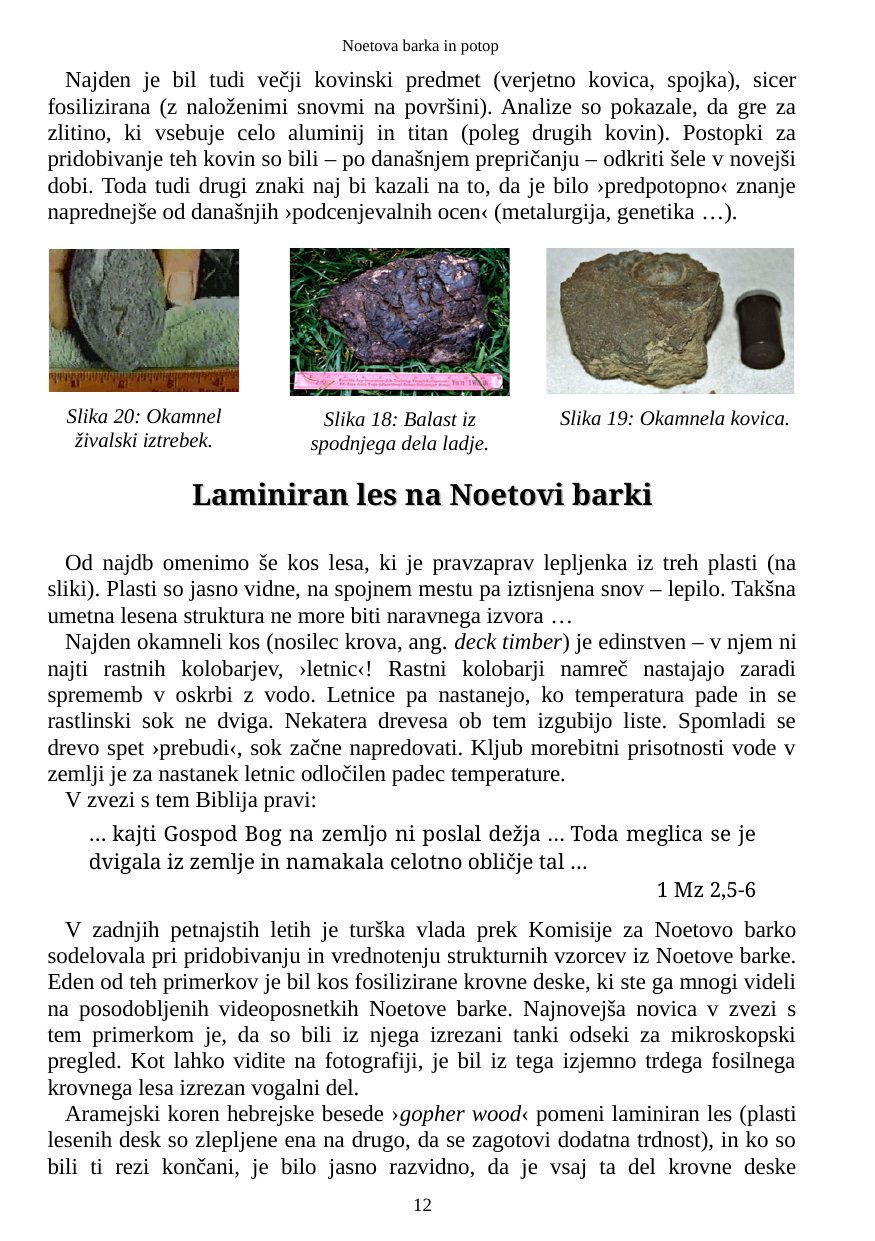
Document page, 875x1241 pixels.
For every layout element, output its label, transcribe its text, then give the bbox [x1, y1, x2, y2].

text Najden je bil tudi večji kovinski predmet (verjetno kovica, spojka), sicer fosilizirana (z naloženimi snovmi na površini). Analize so pokazale, da gre za zlitino, ki vsebuje celo aluminij in titan (poleg drugih kovin). Postopki za pridobivanje teh kovin so bili – po današnjem prepričanju – odkriti šele v novejši dobi. Toda tudi drugi znaki naj bi kazali na to, da je bilo ›predpotopno‹ znanje naprednejše od današnjih ›podcenjevalnih ocen‹ (metalurgija, genetika …). [47, 66, 797, 224]
text V zadnjih petnajstih letih je turška vlada prek Komisije za Noetovo barko sodelovala pri pridobivanju in vrednotenju strukturnih vzorcev iz Noetove barke. Eden od teh primerkov je bil kos fosilizirane krovne deske, ki ste ga mnogi videli na posodobljenih videoposnetkih Noetove barke. Najnovejša novica v zvezi s tem primerkom je, da so bili iz njega izrezani tanki odseki za mikroskopski pregled. Kot lahko vidite na fotografiji, je bil iz tega izjemno trdega fosilnega krovnega lesa izrezan vogalni del. [47, 916, 797, 1100]
picture [48, 249, 240, 392]
subtitle Laminiran les na Noetovi barki [47, 313, 797, 514]
picture [289, 248, 510, 396]
text Od najdb omenimo še kos lesa, ki je pravzaprav lepljenka iz treh plasti (na sliki). Plasti so jasno vidne, na spojnem mestu pa iztisnjena snov – lepilo. Takšna umetna lesena struktura ne more biti naravnega izvora … [47, 549, 797, 628]
text Slika 20: Okamnel živalski iztrebek. [49, 392, 239, 452]
text Slika 18: Balast iz spodnjega dela ladje. [279, 249, 521, 455]
text Slika 19: Okamnela kovica. [553, 249, 796, 430]
text Aramejski koren hebrejske besede ›gopher wood‹ pomeni laminiran les (plasti lesenih desk so zlepljene ena na drugo, da se zagotovi dodatna trdnost), in ko so bili ti rezi končani, je bilo jasno razvidno, da je vsaj ta del krovne deske [47, 1100, 797, 1179]
text V zvezi s tem Biblija pravi: [47, 786, 797, 813]
text … kajti Gospod Bog na zemljo ni poslal dežja … Toda meglica se je dvigala iz zemlje in namakala celotno obličje tal … 1 Mz 2,5-6 [89, 819, 756, 904]
picture [546, 248, 795, 394]
text Najden okamneli kos (nosilec krova, ang. deck timber) je edinstven – v njem ni najti rastnih kolobarjev, ›letnic‹! Rastni kolobarji namreč nastajajo zaradi sprememb v oskrbi z vodo. Letnice pa nastanejo, ko temperatura pade in se rastlinski sok ne dviga. Nekatera drevesa ob tem izgubijo liste. Spomladi se drevo spet ›prebudi‹, sok začne napredovati. Kljub morebitni prisotnosti vode v zemlji je za nastanek letnic odločilen padec temperature. [47, 628, 797, 786]
